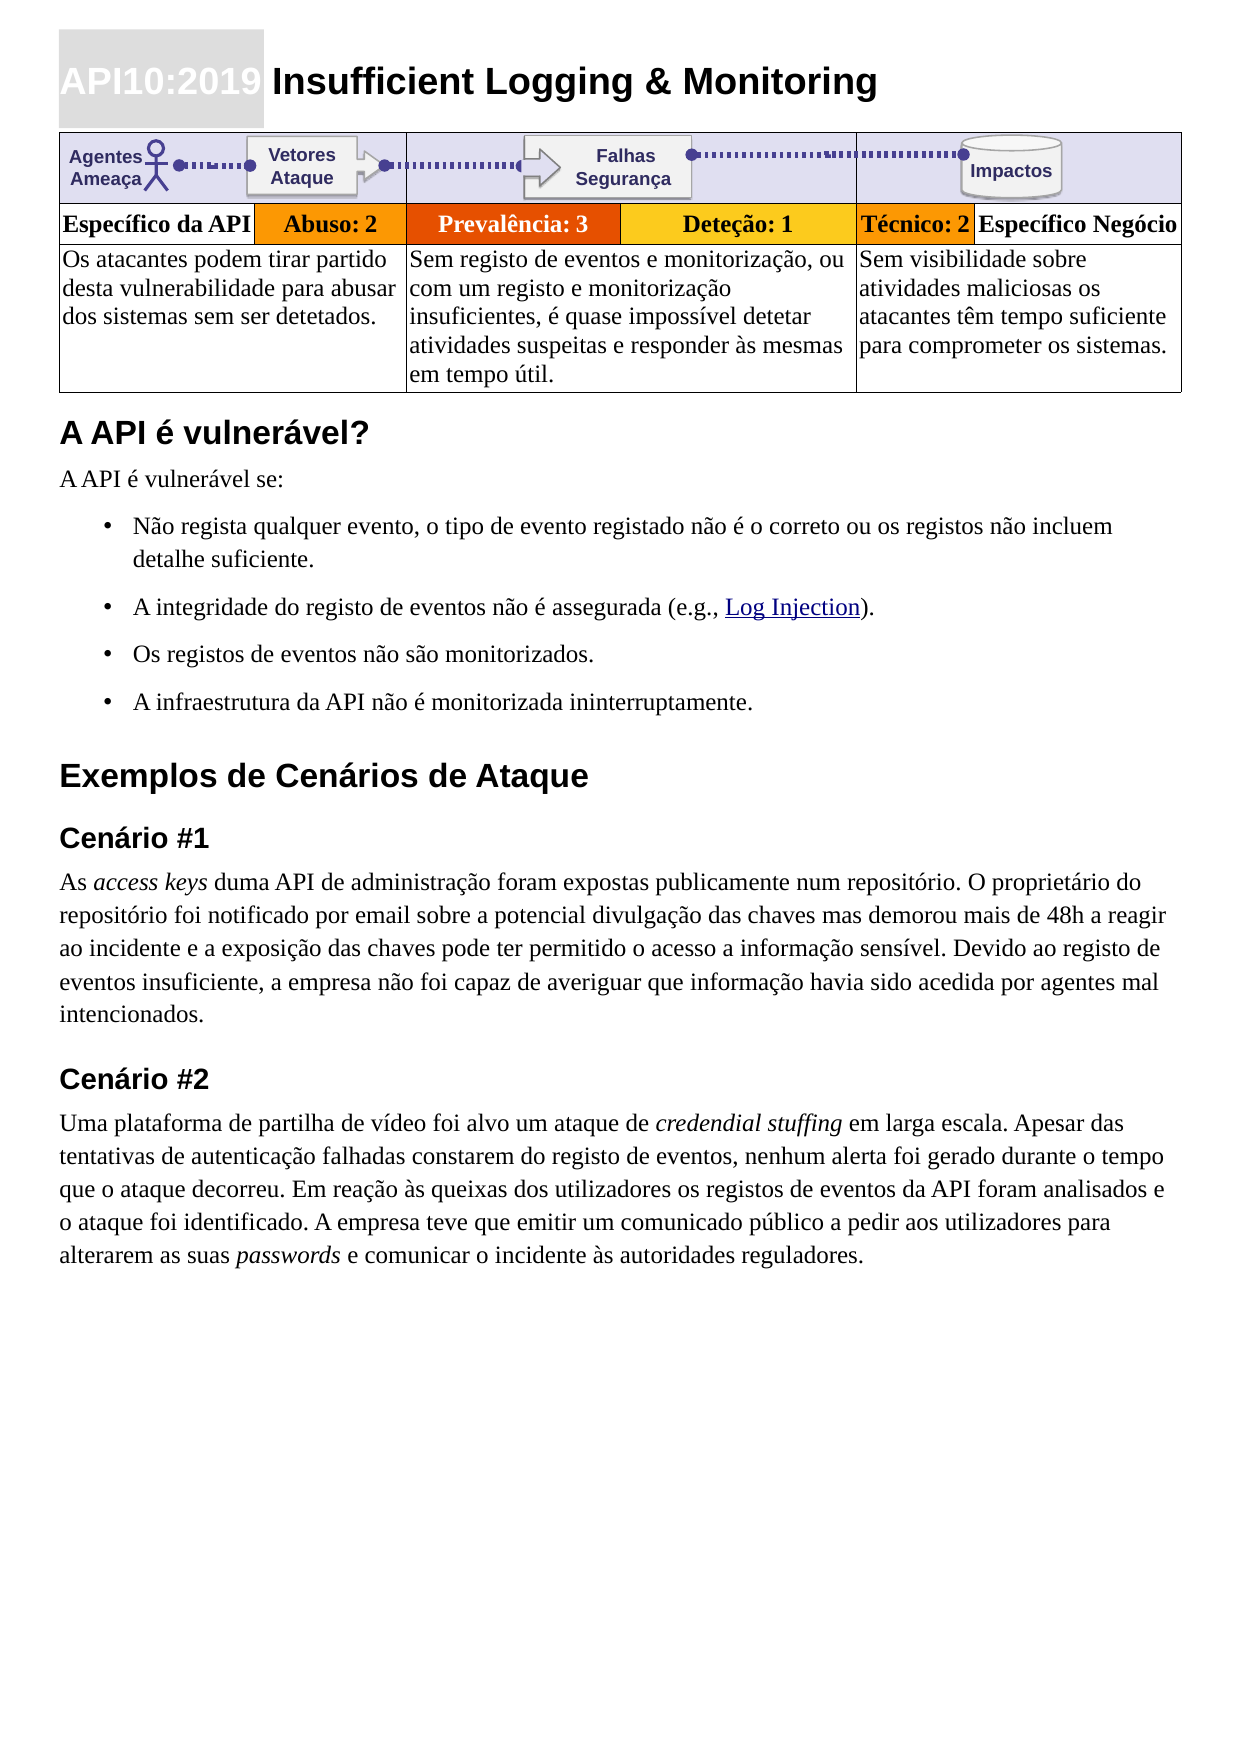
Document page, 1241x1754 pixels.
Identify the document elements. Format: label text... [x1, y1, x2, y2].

table_header [974, 133, 1181, 203]
list Não regista qualquer evento, o tipo de evento registado não é o correto ou os registos não incluem detalhe suficiente. [103, 511, 1181, 573]
table_cell Específico da API [60, 204, 254, 244]
table_cell Sem visibilidade sobre atividades maliciosas os atacantes têm tempo suficiente para comprometer os sistemas. [857, 245, 1181, 392]
table_cell Sem registo de eventos e monitorização, ou com um registo e monitorização insuficientes, é quase impossível detetar atividades suspeitas e responder às mesmas em tempo útil. [407, 245, 856, 392]
subtitle Exemplos de Cenários de Ataque [59, 756, 1181, 794]
list A infraestrutura da API não é monitorizada ininterruptamente. [103, 687, 1181, 716]
list A integridade do registo de eventos não é assegurada (e.g., Log Injection). [103, 592, 1181, 621]
list Os registos de eventos não são monitorizados. [103, 639, 1181, 668]
text As access keys duma API de administração foram expostas publicamente num repositório. O proprietário do repositório foi notificado por email sobre a potencial divulgação das chaves mas demorou mais de 48h a reagir ao incidente e a exposição das chaves pode ter permitido o acesso a informação sensível. Devido ao registo de eventos insuficiente, a empresa não foi capaz de averiguar que informação havia sido acedida por agentes mal intencionados. [59, 867, 1181, 1028]
subtitle A API é vulnerável? [59, 412, 1181, 451]
table_cell Deteção: 1 [621, 204, 856, 244]
table_cell Prevalência: 3 [407, 204, 620, 244]
subtitle Cenário #1 [59, 821, 1181, 855]
table_header [254, 133, 406, 203]
table_header [857, 133, 974, 203]
table_cell Específico Negócio [975, 204, 1181, 244]
text A API é vulnerável se: [59, 464, 1181, 492]
subtitle Cenário #2 [59, 1062, 1181, 1096]
table_cell Abuso: 2 [255, 204, 406, 244]
table_cell Técnico: 2 [857, 204, 974, 244]
table_header [407, 133, 620, 203]
text Uma plataforma de partilha de vídeo foi alvo um ataque de credendial stuffing em larga escala. Apesar das tentativas de autenticação falhadas constarem do registo de eventos, nenhum alerta foi gerado durante o tempo que o ataque decorreu. Em reação às queixas dos utilizadores os registos de eventos da API foram analisados e o ataque foi identificado. A empresa teve que emitir um comunicado público a pedir aos utilizadores para alterarem as suas passwords e comunicar o incidente às autoridades reguladores. [59, 1108, 1181, 1269]
table_cell Os atacantes podem tirar partido desta vulnerabilidade para abusar dos sistemas sem ser detetados. [60, 245, 406, 392]
table_header [620, 133, 856, 203]
table_header [60, 133, 254, 203]
